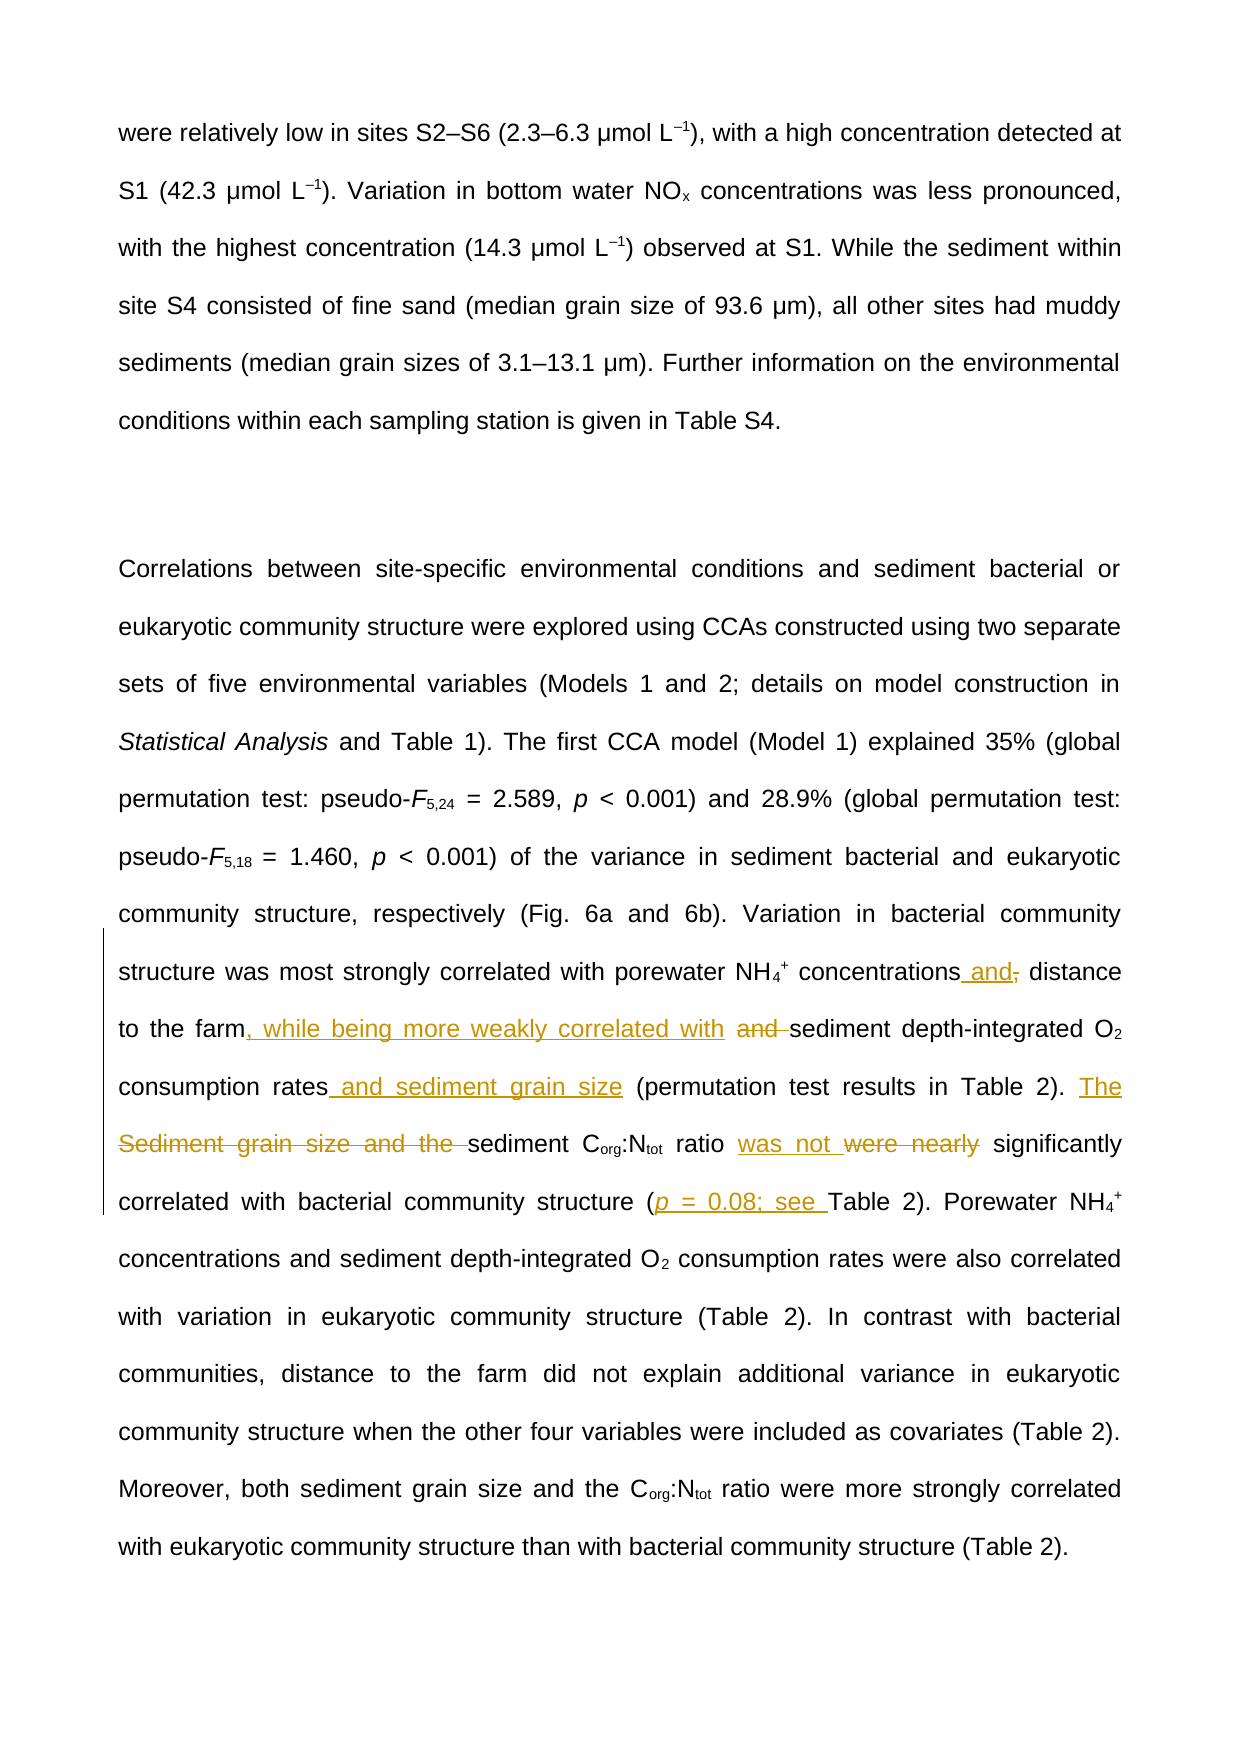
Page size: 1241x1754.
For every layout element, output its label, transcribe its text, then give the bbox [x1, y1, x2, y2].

text were relatively low in sites S2–S6 (2.3–6.3 μmol L–1), with a high concentration detected at S1 (42.3 μmol L–1). Variation in bottom water NOx concentrations was less pronounced, with the highest concentration (14.3 μmol L–1) observed at S1. While the sediment within site S4 consisted of fine sand (median grain size of 93.6 μm), all other sites had muddy sediments (median grain sizes of 3.1–13.1 μm). Further information on the environmental conditions within each sampling station is given in Table S4. [118, 118, 1122, 434]
text Correlations between site-specific environmental conditions and sediment bacterial or eukaryotic community structure were explored using CCAs constructed using two separate sets of five environmental variables (Models 1 and 2; details on model construction in Statistical Analysis and Table 1). The first CCA model (Model 1) explained 35% (global permutation test: pseudo-F5,24 = 2.589, p < 0.001) and 28.9% (global permutation test: pseudo-F5,18 = 1.460, p < 0.001) of the variance in sediment bacterial and eukaryotic community structure, respectively (Fig. 6a and 6b). Variation in bacterial community structure was most strongly correlated with porewater NH4+ concentrations and distance to the farm, while being more weakly correlated with sediment depth-integrated O2 consumption rates and sediment grain size (permutation test results in Table 2). The sediment Corg:Ntot ratio was not significantly correlated with bacterial community structure (p = 0.08; see Table 2). Porewater NH4+ concentrations and sediment depth-integrated O2 consumption rates were also correlated with variation in eukaryotic community structure (Table 2). In contrast with bacterial communities, distance to the farm did not explain additional variance in eukaryotic community structure when the other four variables were included as covariates (Table 2). Moreover, both sediment grain size and the Corg:Ntot ratio were more strongly correlated with eukaryotic community structure than with bacterial community structure (Table 2). [118, 554, 1122, 1560]
